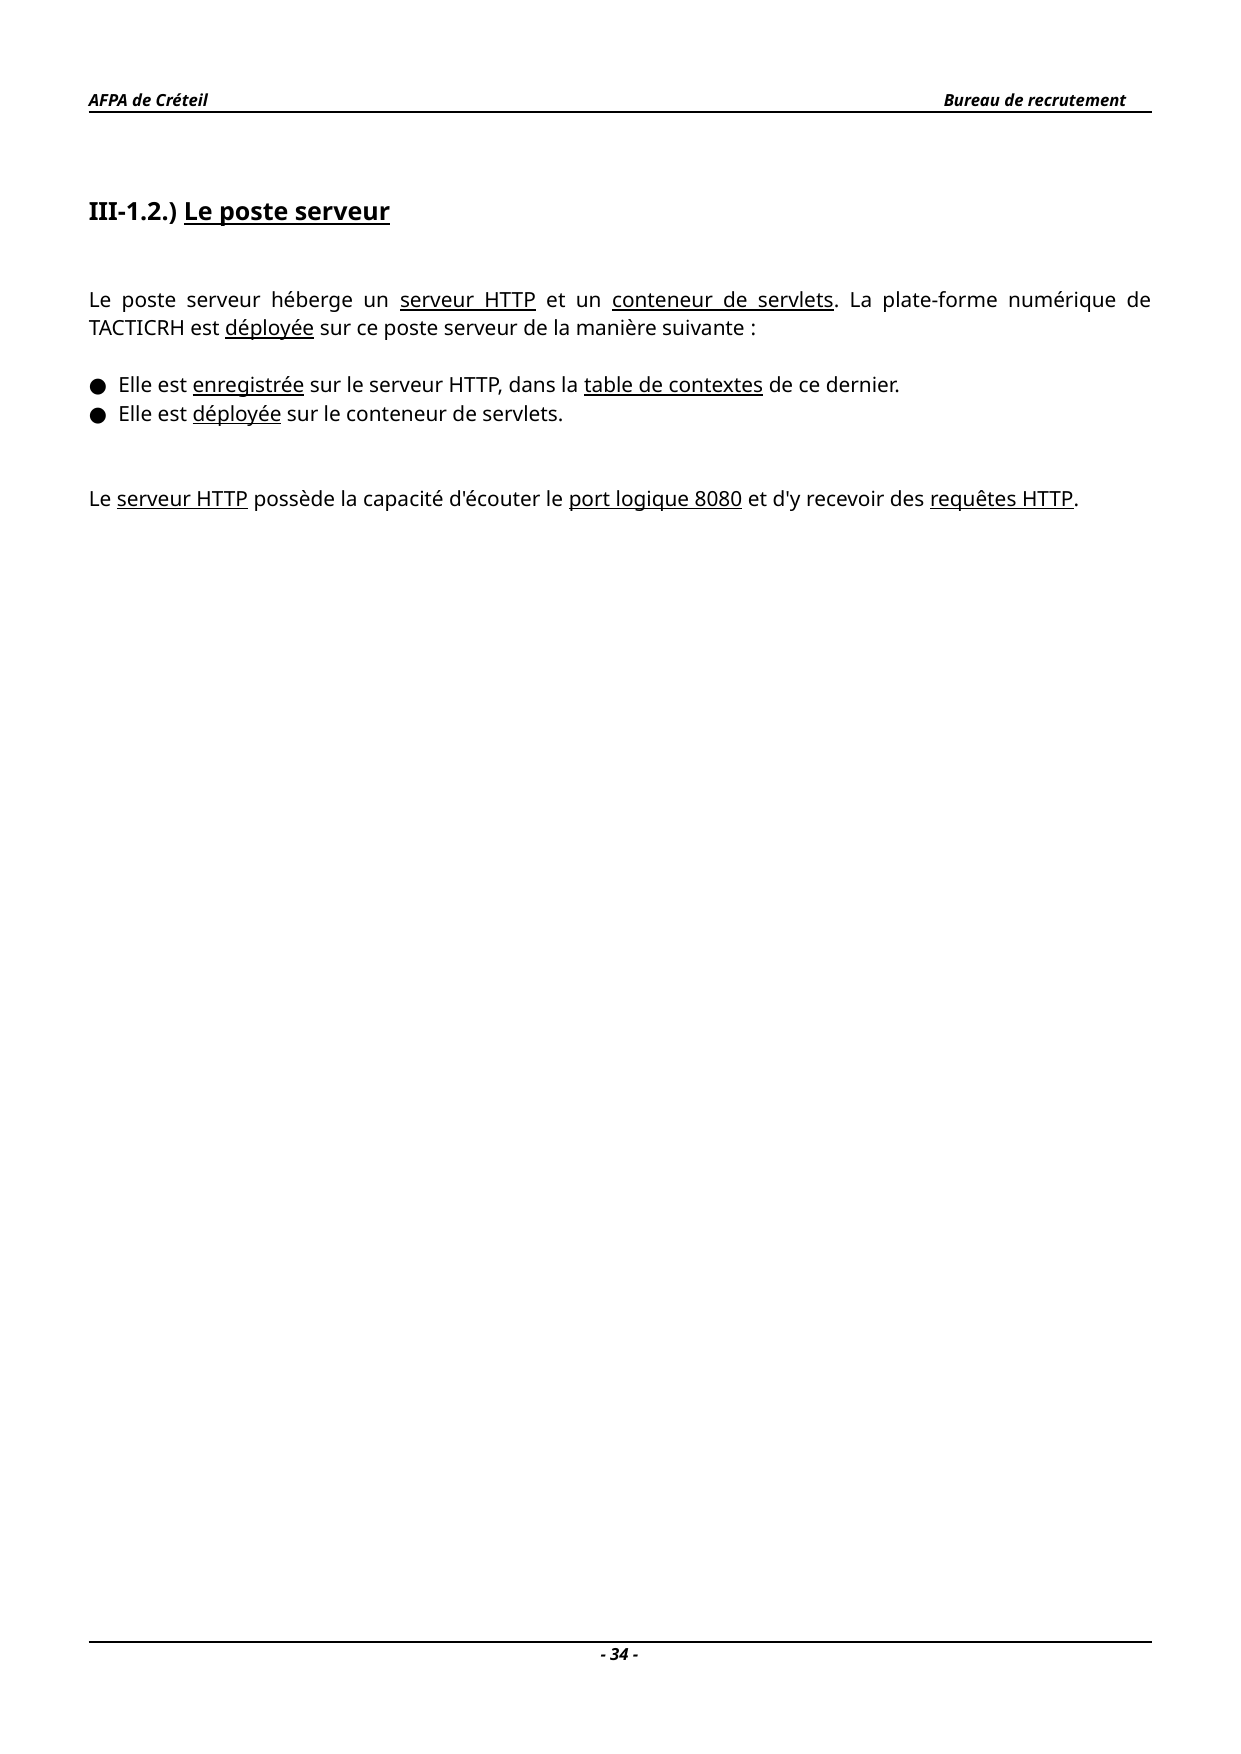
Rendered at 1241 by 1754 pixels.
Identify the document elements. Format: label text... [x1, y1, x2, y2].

text III-1.2.) Le poste serveur [88, 194, 1152, 228]
text ● Elle est déployée sur le conteneur de servlets. [88, 399, 1152, 427]
text ● Elle est enregistrée sur le serveur HTTP, dans la table de contextes de ce dernier. [88, 370, 1152, 399]
text Le serveur HTTP possède la capacité d'écouter le port logique 8080 et d'y recevoir des requêtes HTTP. [88, 484, 1152, 512]
text Le poste serveur héberge un serveur HTTP et un conteneur de servlets. La plate-forme numérique de TACTICRH est déployée sur ce poste serveur de la manière suivante : [88, 285, 1152, 342]
